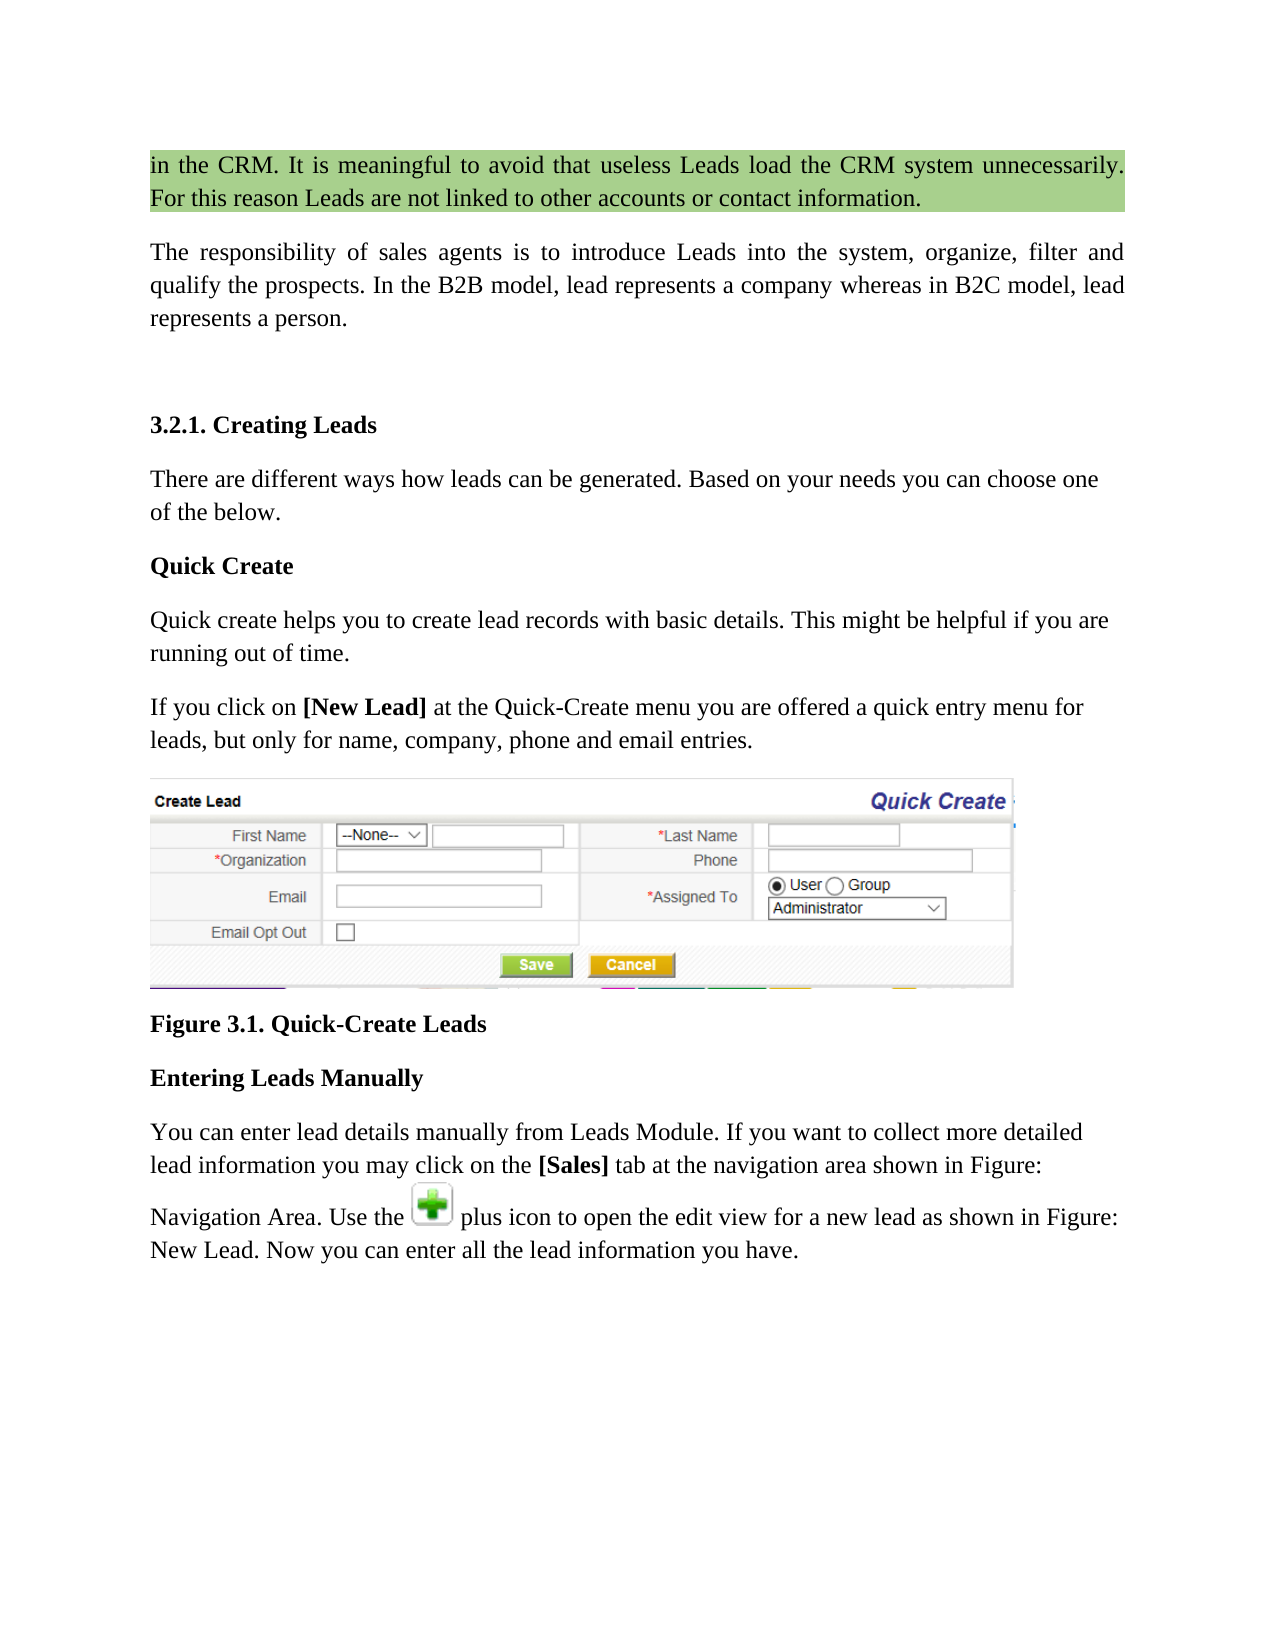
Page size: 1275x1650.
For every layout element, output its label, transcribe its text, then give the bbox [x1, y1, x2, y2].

text 3.2.1. Creating Leads [150, 411, 1125, 439]
text You can enter lead details manually from Leads Module. If you want to collect more detailed lead information you may click on the [Sales] tab at the navigation area shown in Figure: Navigation Area. Use the plus icon to open the edit view for a new lead as shown in Figure: New Lead. Now you can enter all the lead information you have. [150, 1117, 1125, 1263]
text There are different ways how leads can be generated. Based on your needs you can choose one of the below. [150, 464, 1125, 526]
text Quick create helps you to create lead records with basic details. This might be helpful if you are running out of time. [150, 605, 1125, 667]
text If you click on [New Lead] at the Quick-Create menu you are offered a quick entry menu for leads, but only for name, company, phone and email entries. [150, 692, 1125, 754]
text Quick Create [150, 551, 1125, 580]
text in the CRM. It is meaningful to avoid that useless Leads load the CRM system unnecessarily. For this reason Leads are not linked to other accounts or contact information. [150, 150, 1125, 212]
text The responsibility of sales agents is to introduce Leads into the system, organize, filter and qualify the prospects. In the B2B model, lead represents a company whereas in B2C model, lead represents a person. [150, 237, 1125, 332]
picture [410, 1182, 454, 1226]
text Entering Leads Manually [150, 1063, 1125, 1092]
picture [150, 778, 1016, 989]
text Figure 3.1. Quick-Create Leads [150, 1009, 1125, 1038]
